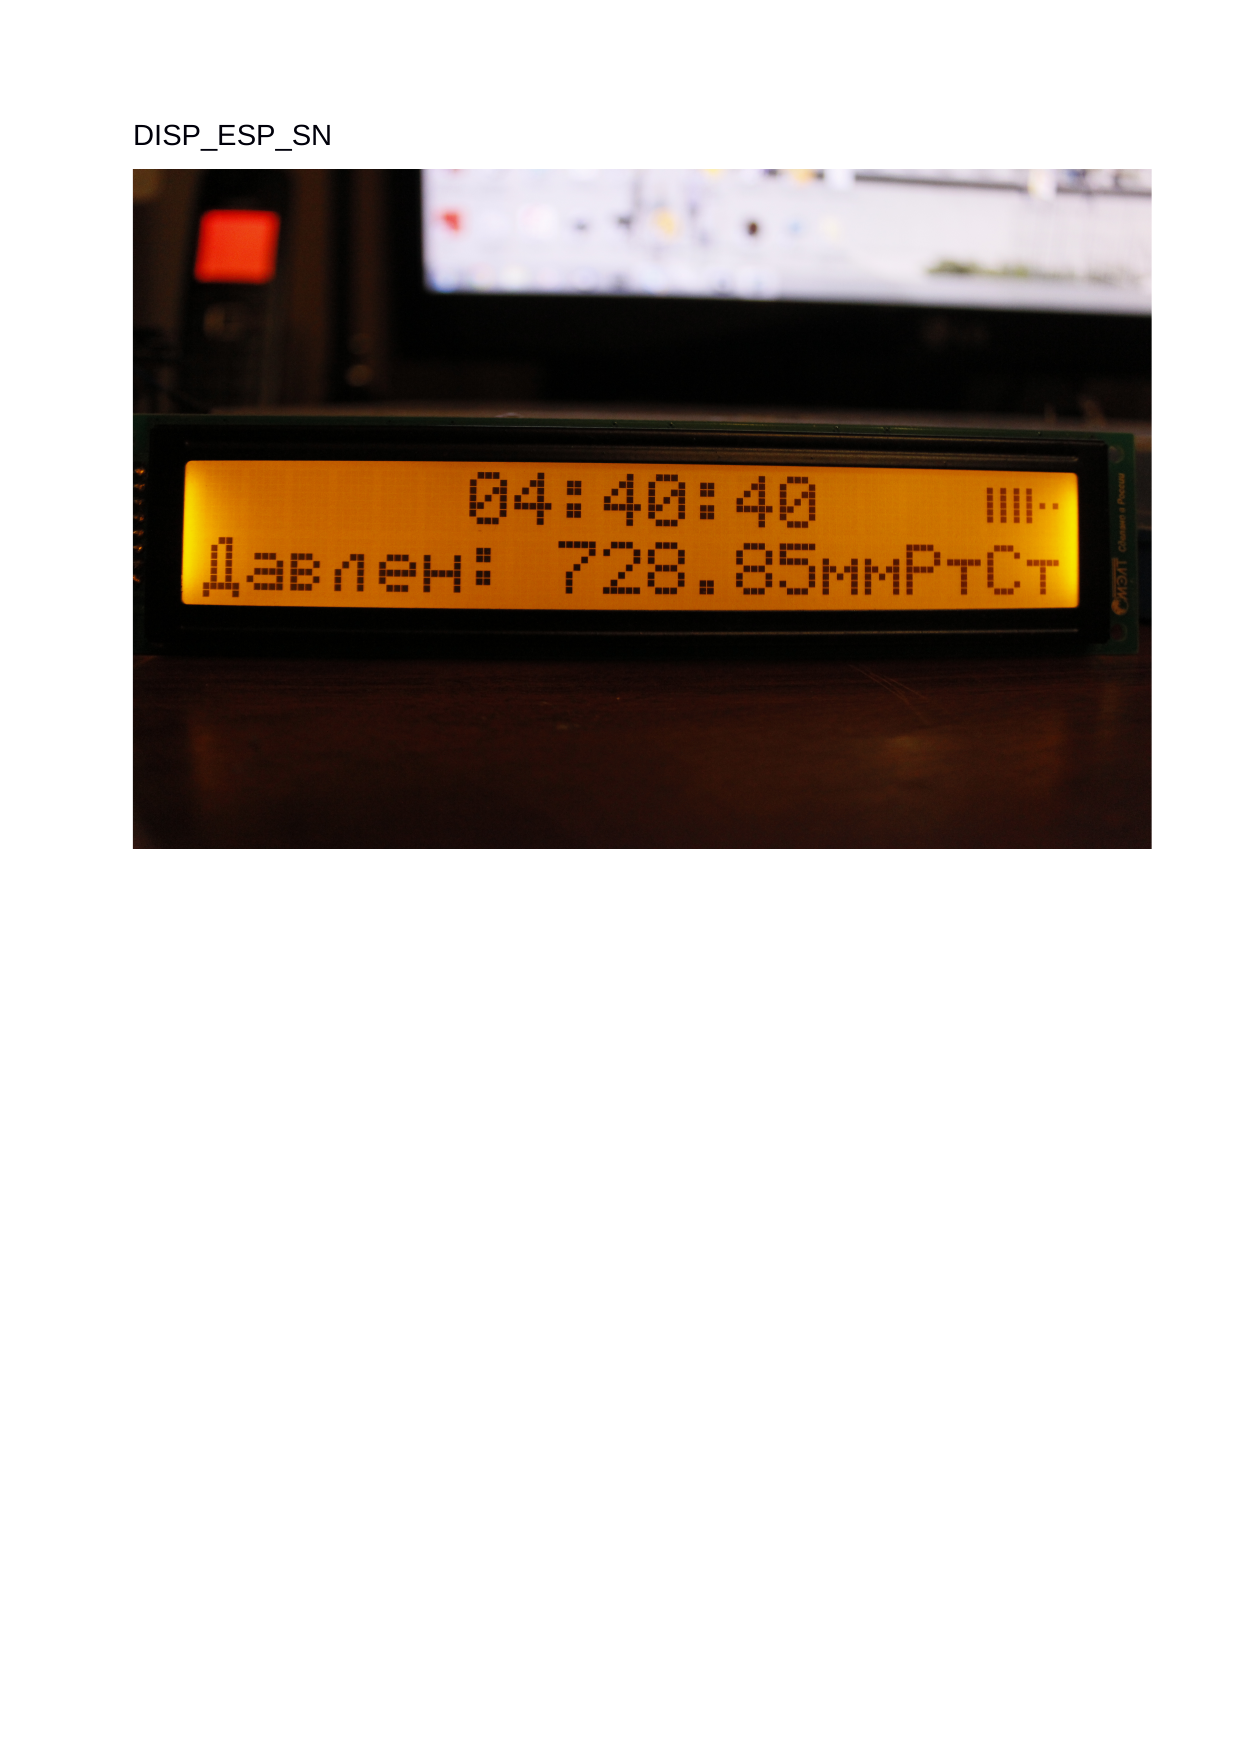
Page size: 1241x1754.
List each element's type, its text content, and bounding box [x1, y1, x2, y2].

subtitle DISP_ESP_SN [133, 118, 1152, 152]
picture [132, 169, 1152, 849]
